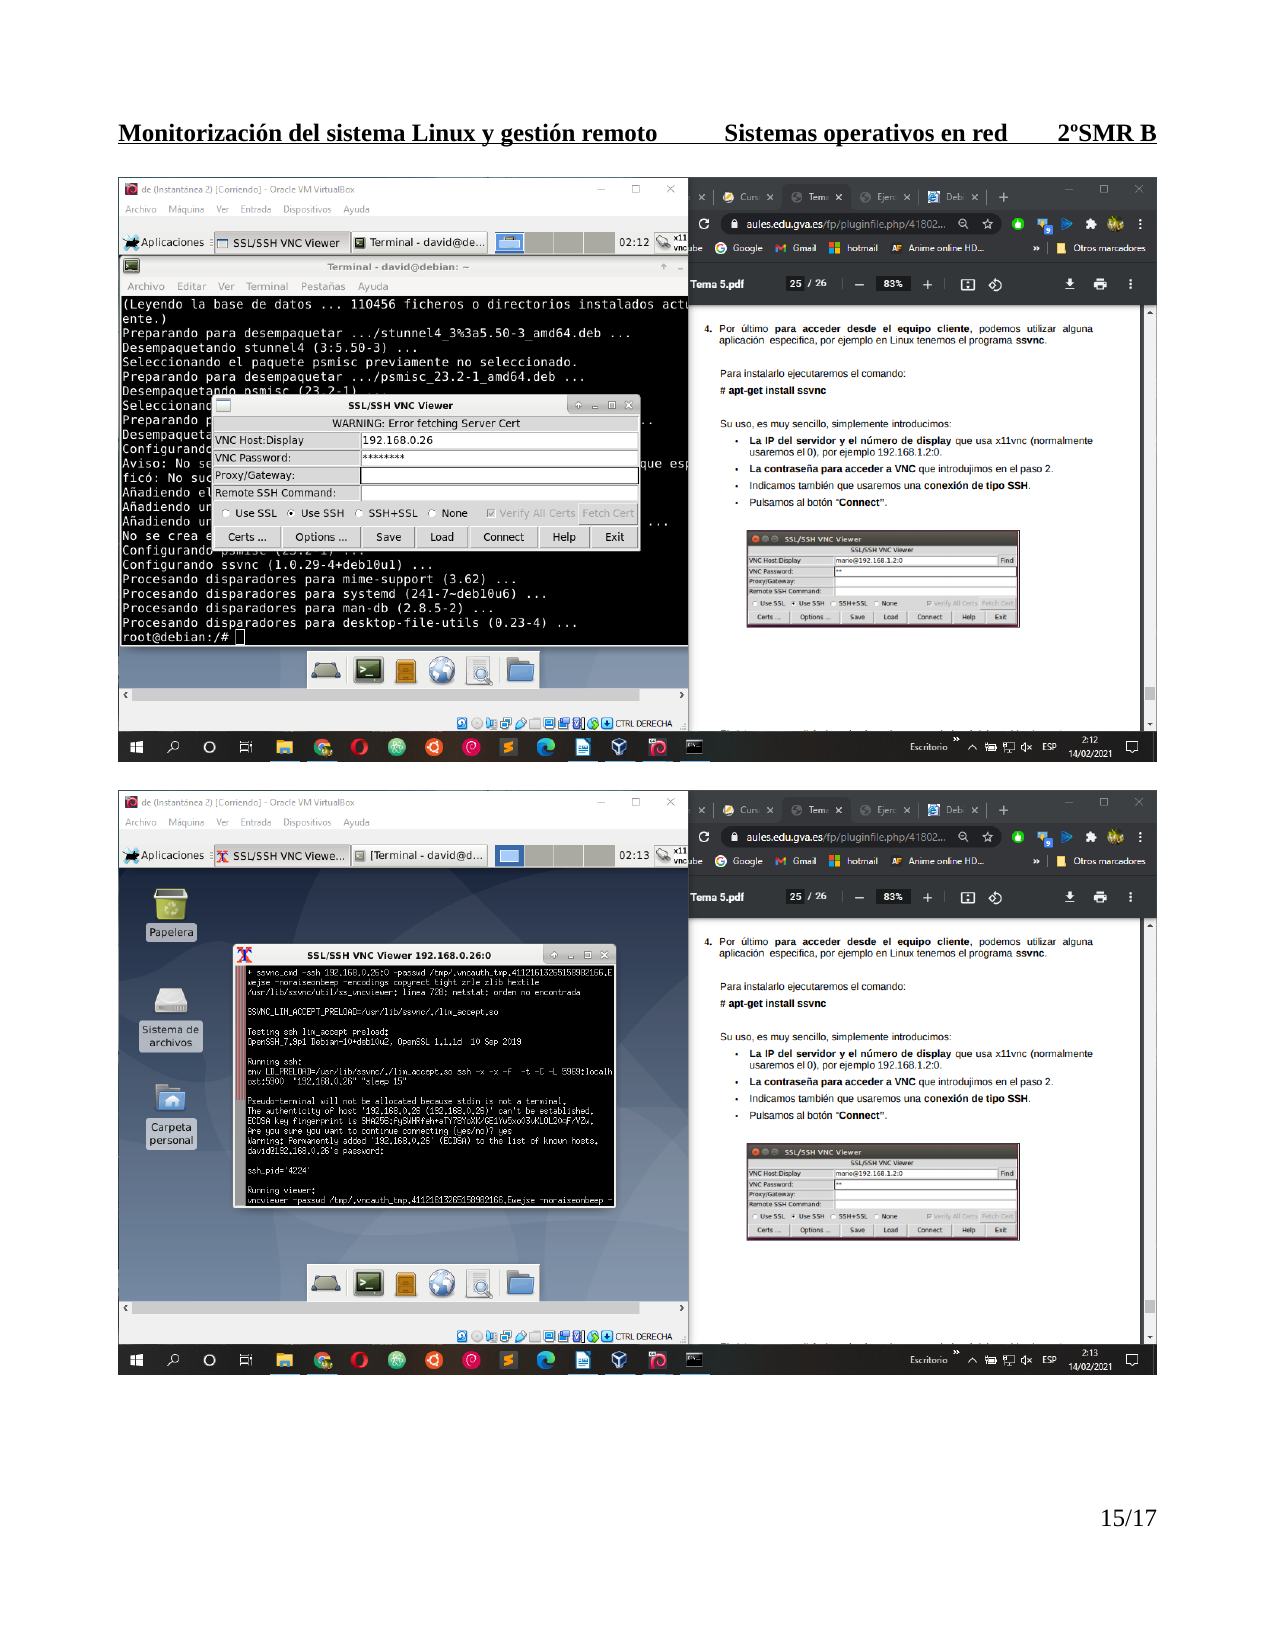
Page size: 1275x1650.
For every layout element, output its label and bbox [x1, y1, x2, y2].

picture [118, 177, 1157, 762]
picture [118, 790, 1157, 1375]
